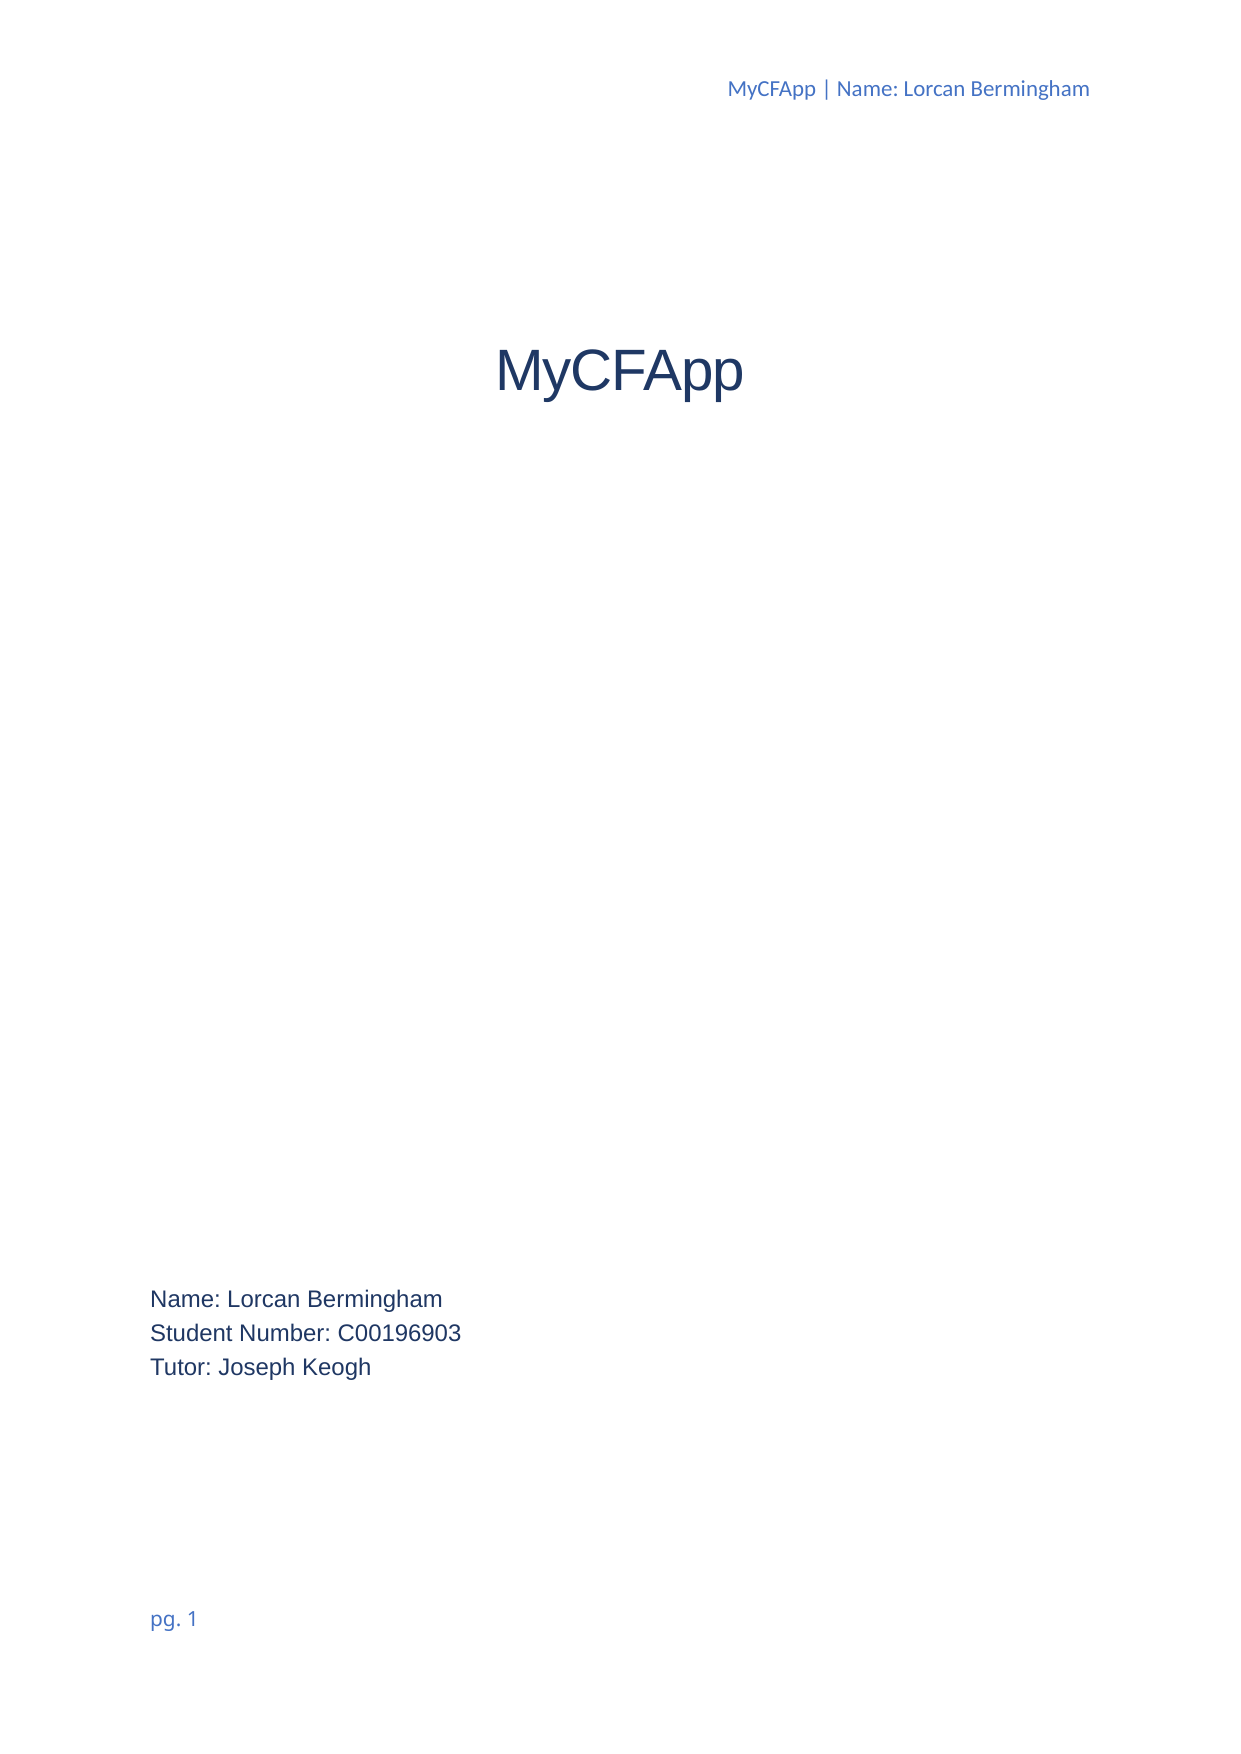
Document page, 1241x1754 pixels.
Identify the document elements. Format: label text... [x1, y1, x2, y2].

table_cell Name: Lorcan Bermingham Student Number: C00196903 [150, 403, 1090, 1348]
table_header MyCFApp [150, 150, 1090, 403]
subtitle Tutor: Joseph Keogh [150, 1352, 1090, 1380]
